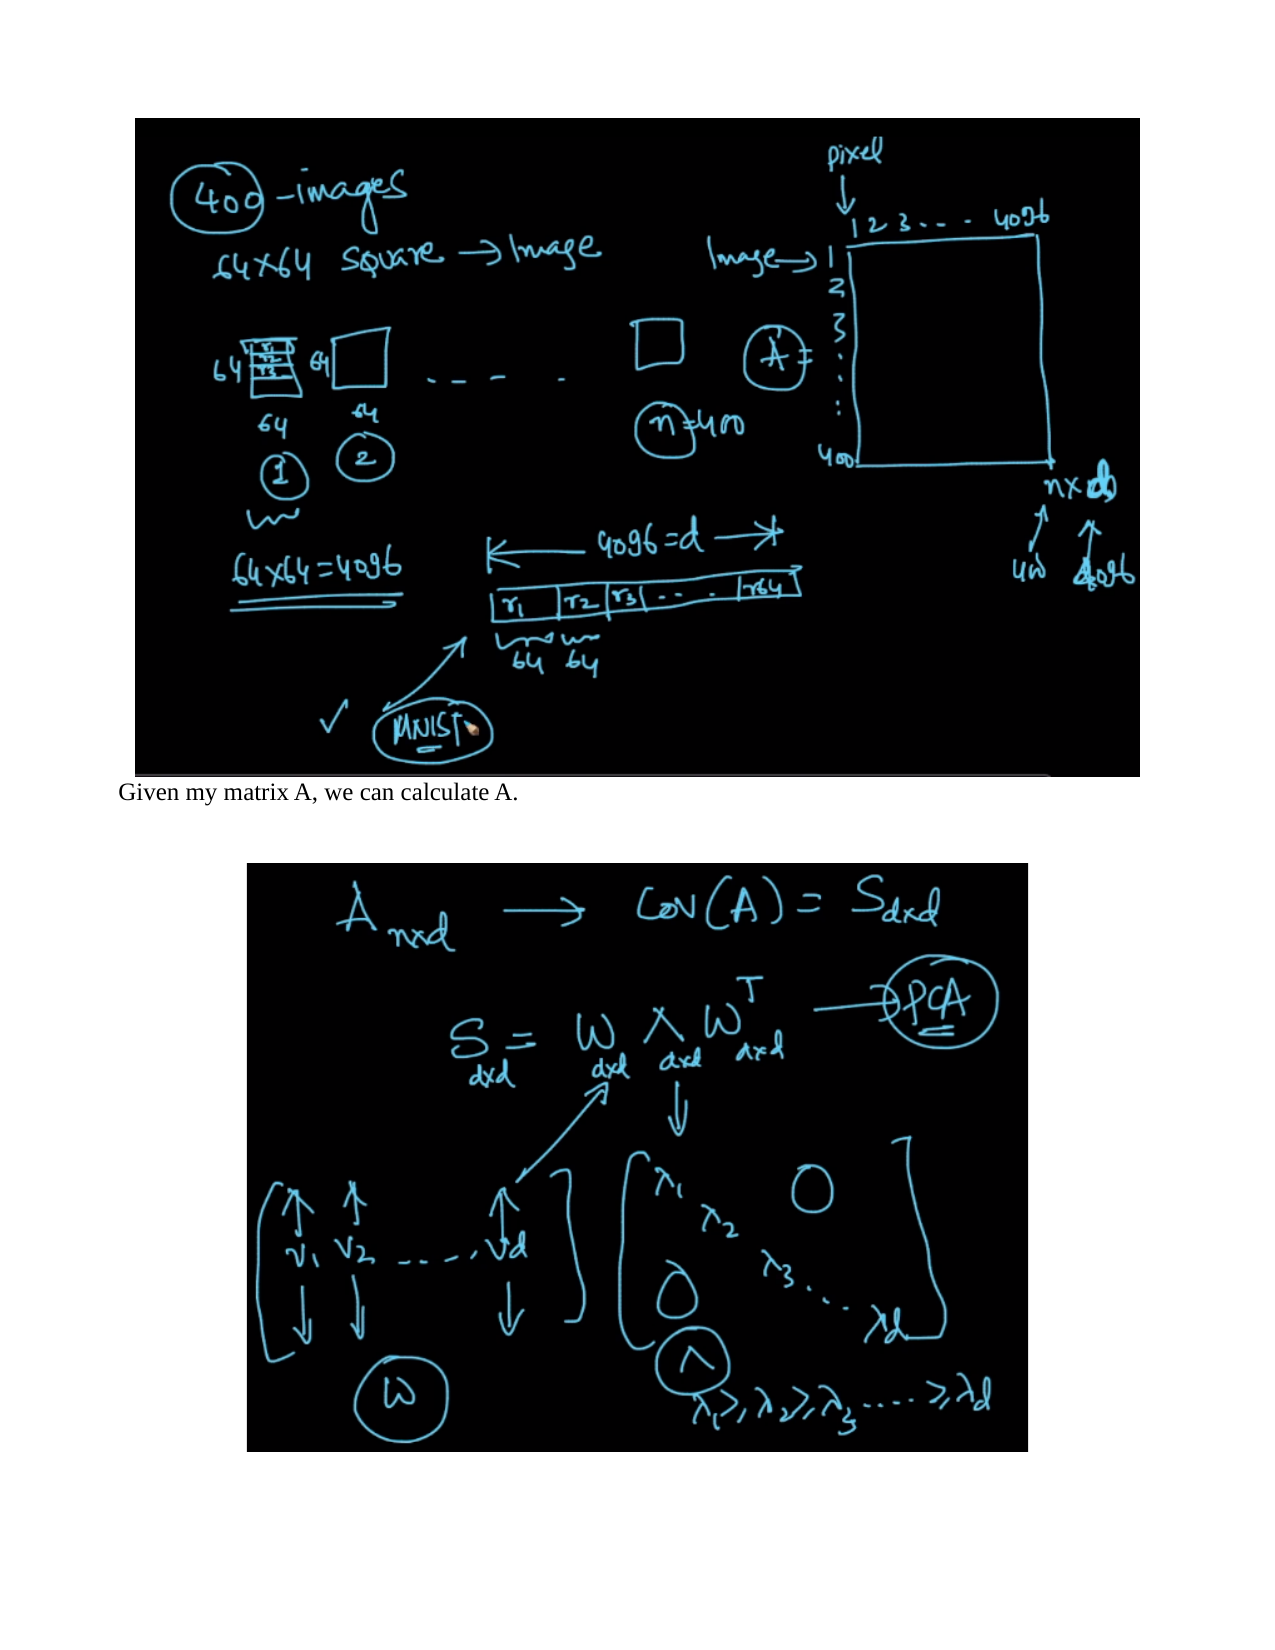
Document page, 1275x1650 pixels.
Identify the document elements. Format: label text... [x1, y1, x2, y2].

text Given my matrix A, we can calculate A. [118, 118, 1157, 806]
picture [135, 118, 1140, 777]
picture [246, 863, 1029, 1452]
